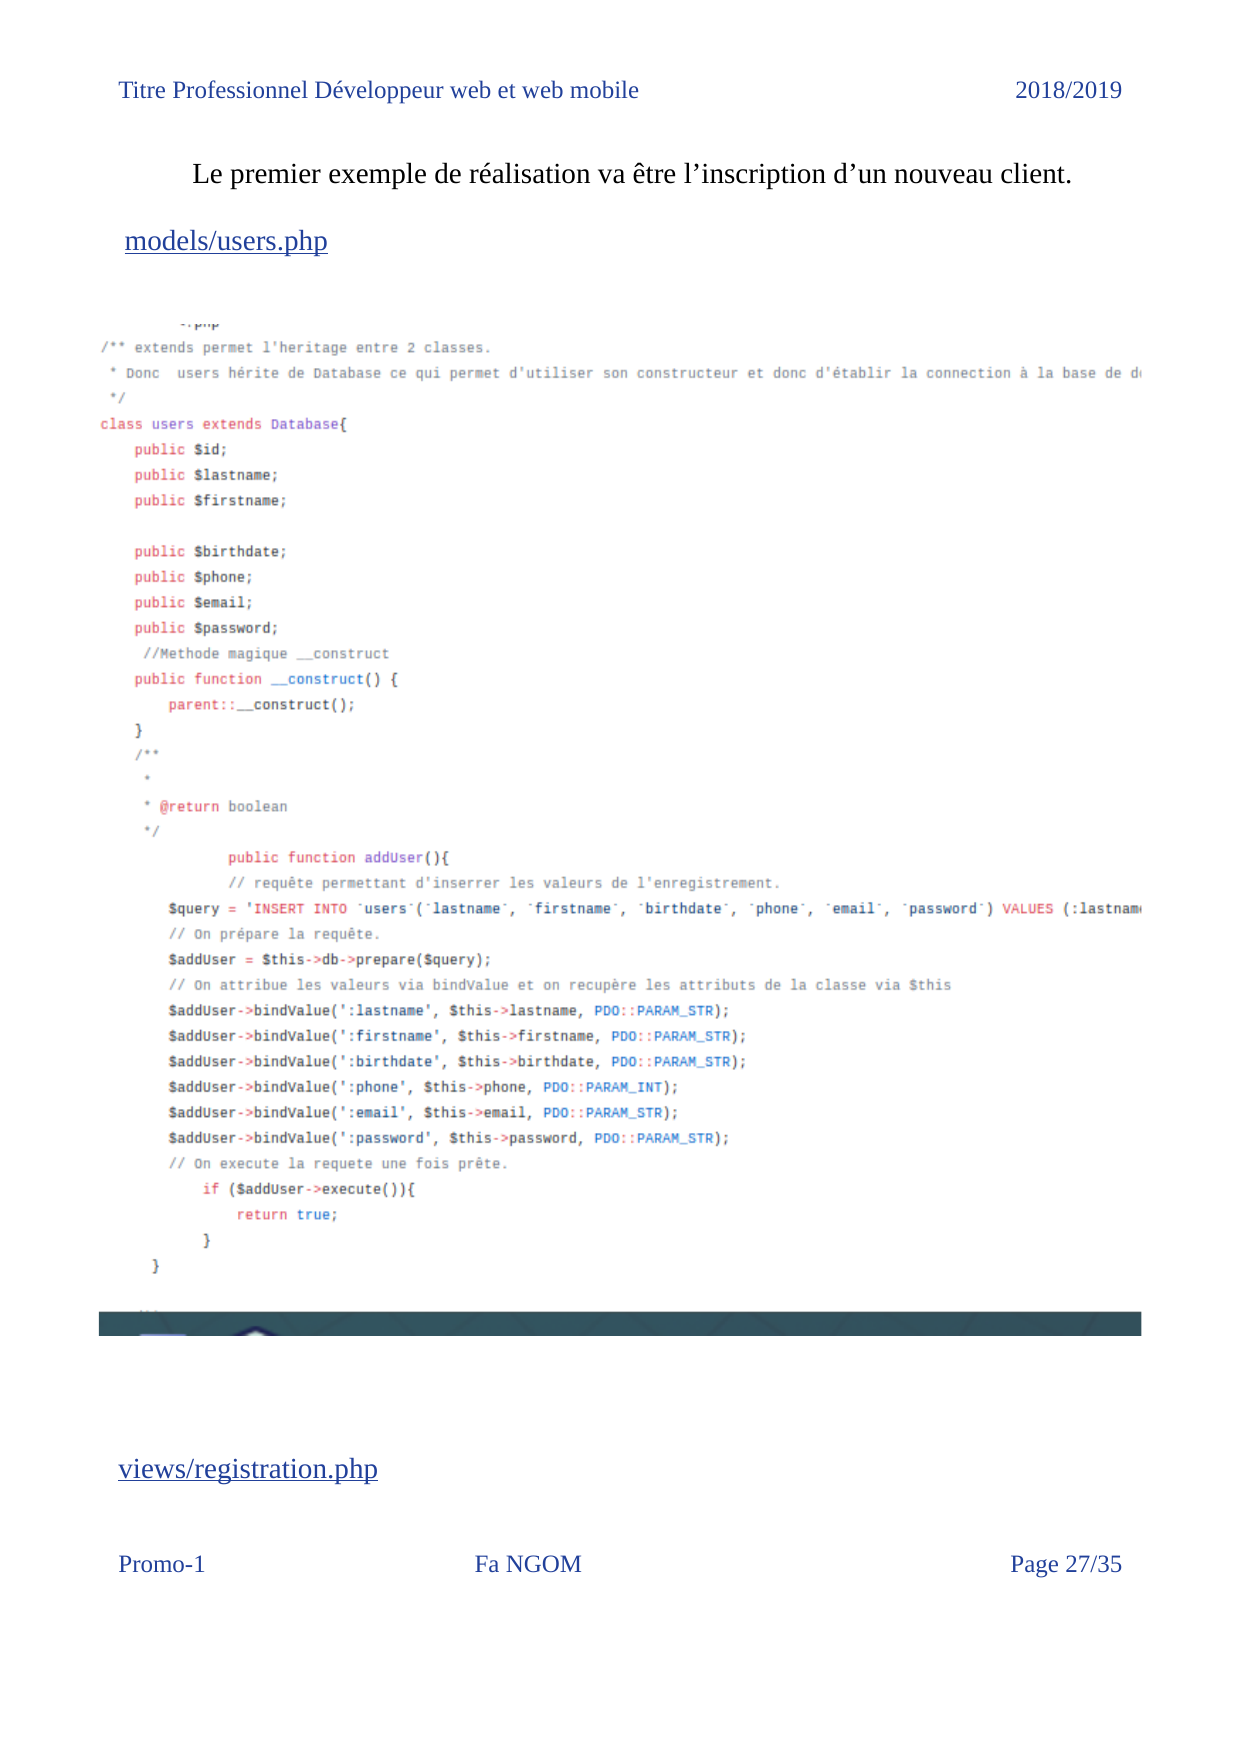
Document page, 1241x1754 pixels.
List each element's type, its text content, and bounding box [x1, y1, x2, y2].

text models/users.php [118, 223, 1122, 257]
picture [98, 324, 1142, 1336]
text Le premier exemple de réalisation va être l’inscription d’un nouveau client. [118, 156, 1122, 190]
text views/registration.php [118, 1451, 1122, 1484]
